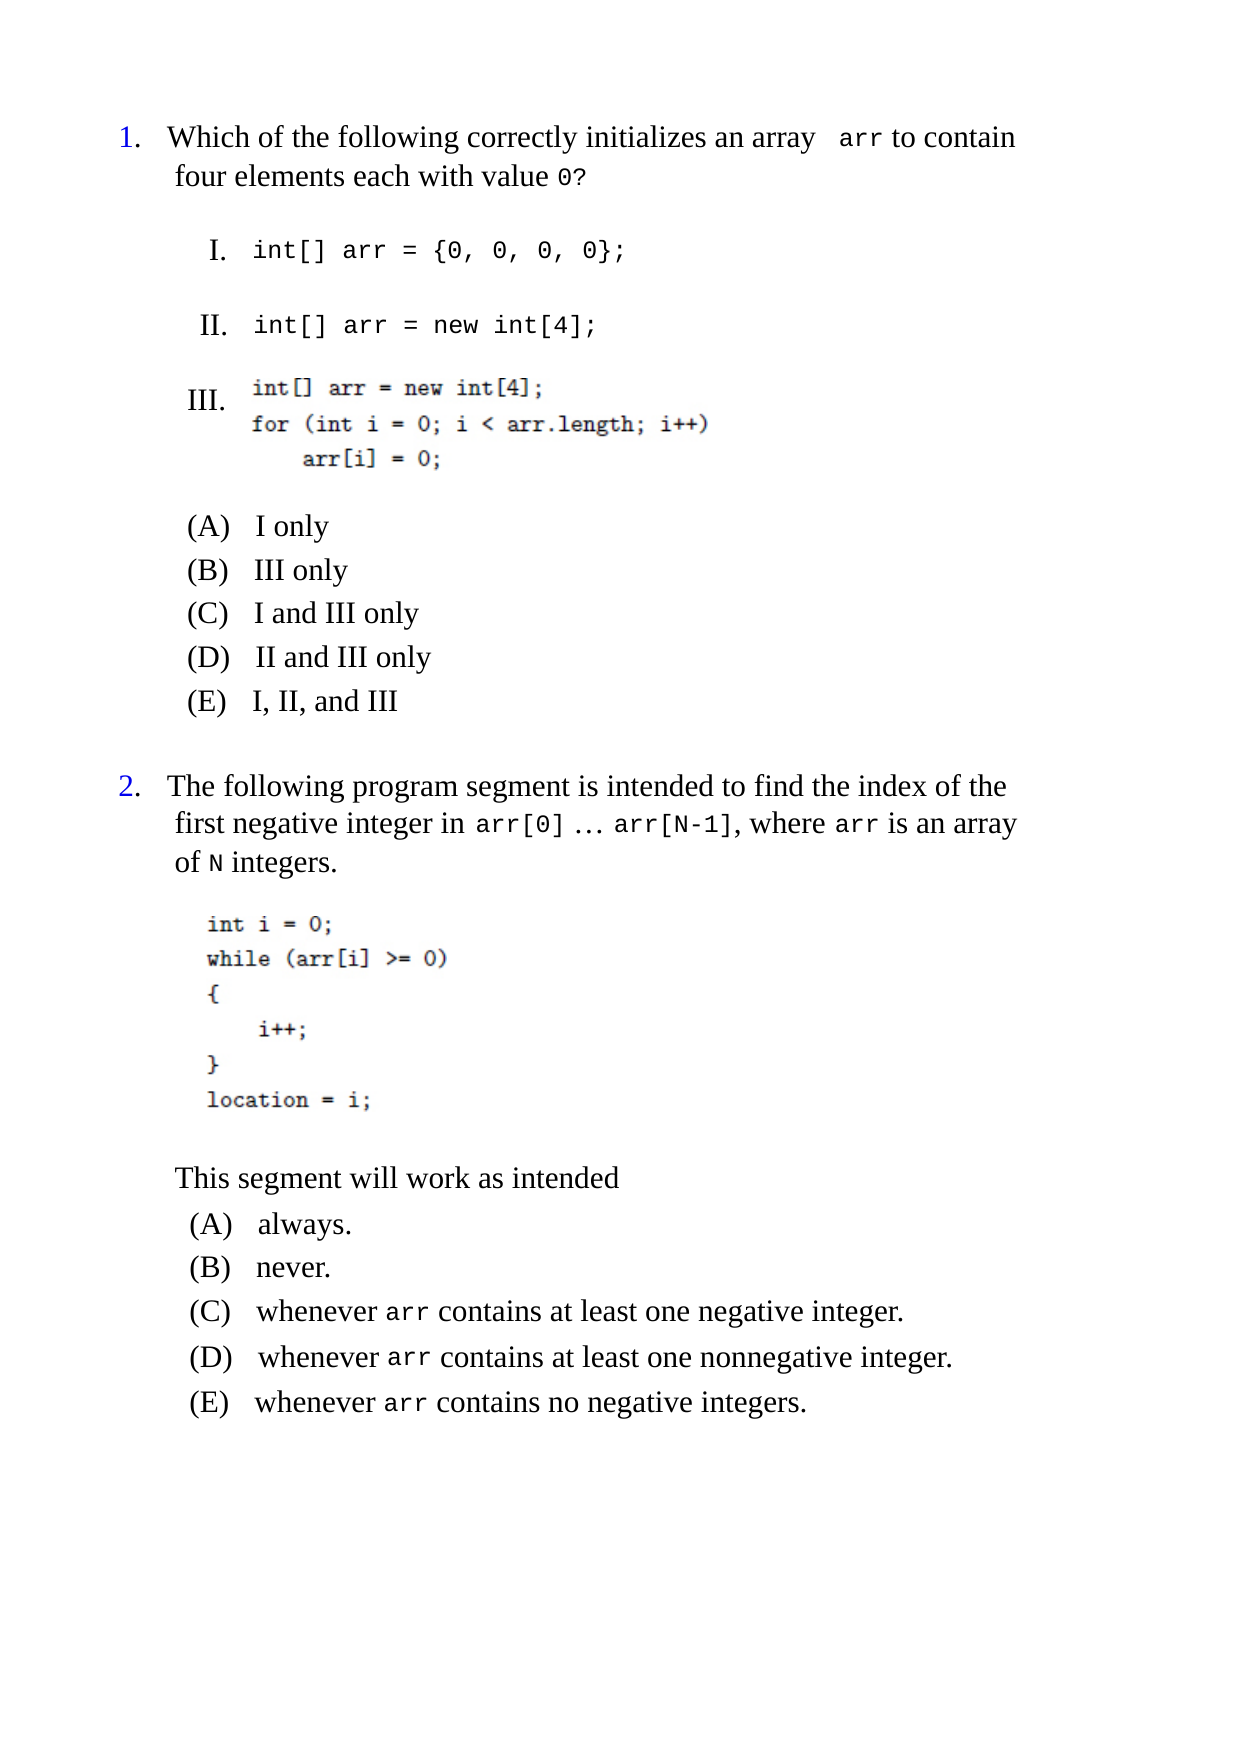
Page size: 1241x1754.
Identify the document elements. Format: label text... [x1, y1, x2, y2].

text Which of the following correctly initializes an array [167, 118, 825, 154]
text , where [733, 804, 834, 840]
text This segment will work as intended [174, 1159, 620, 1195]
text The following program segment is intended to find the index of the [167, 767, 1008, 803]
text (D) [187, 638, 231, 674]
text four elements each with value [174, 157, 557, 193]
text (A) [187, 507, 231, 543]
text 0? [557, 164, 587, 193]
text is an array [879, 804, 1018, 840]
text III. [187, 381, 226, 417]
text int[] arr = new int[4]; [253, 313, 598, 341]
text (B) [187, 551, 229, 587]
text I, II, and III [252, 682, 399, 718]
text II and III only [255, 638, 432, 674]
text II. [199, 306, 231, 342]
text III only [253, 551, 348, 587]
text arr [834, 811, 880, 839]
text I. [209, 231, 240, 267]
text (E) [187, 682, 227, 718]
text to contain [884, 118, 1016, 154]
text 2. [118, 767, 149, 803]
text (C) [187, 595, 229, 631]
text of [174, 843, 208, 879]
text N [208, 850, 233, 879]
text integers. [223, 843, 338, 879]
text I only [255, 507, 329, 543]
picture [206, 916, 447, 1112]
text 1. [118, 118, 149, 154]
text … [565, 804, 613, 840]
picture [251, 378, 708, 471]
text I and III only [253, 595, 419, 631]
text arr [839, 125, 884, 153]
text arr[N-1] [613, 811, 734, 839]
text int[] arr = {0, 0, 0, 0}; [252, 238, 627, 266]
text arr[0] [475, 811, 566, 839]
text first negative integer in [174, 804, 473, 840]
